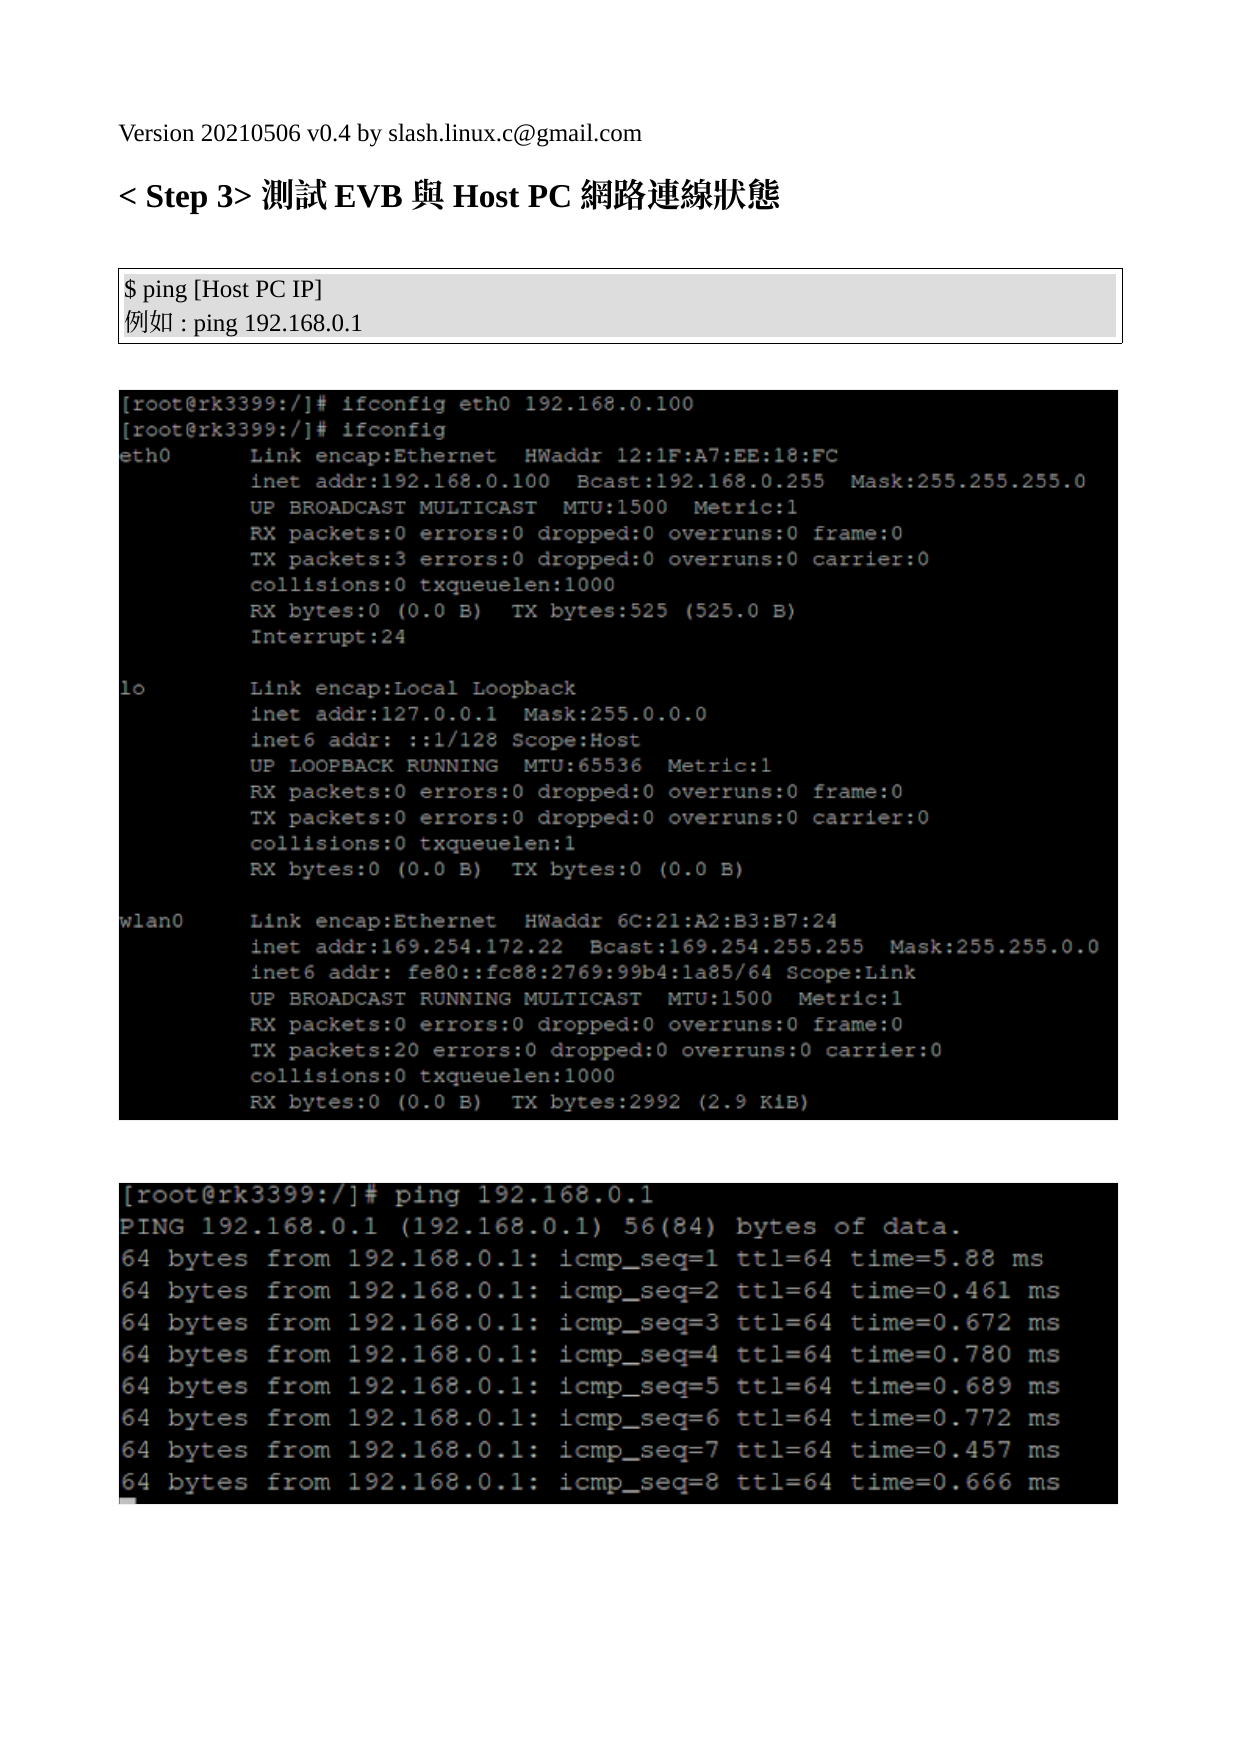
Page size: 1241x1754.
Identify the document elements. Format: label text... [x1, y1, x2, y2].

picture [119, 390, 1118, 1120]
text < Step 3> 測試EVB 與 Host PC 網路連線狀態 [118, 176, 1122, 215]
table_header $ ping [Host PC IP] 例如 : ping 192.168.0.1 [119, 269, 1122, 343]
picture [119, 1183, 1118, 1504]
